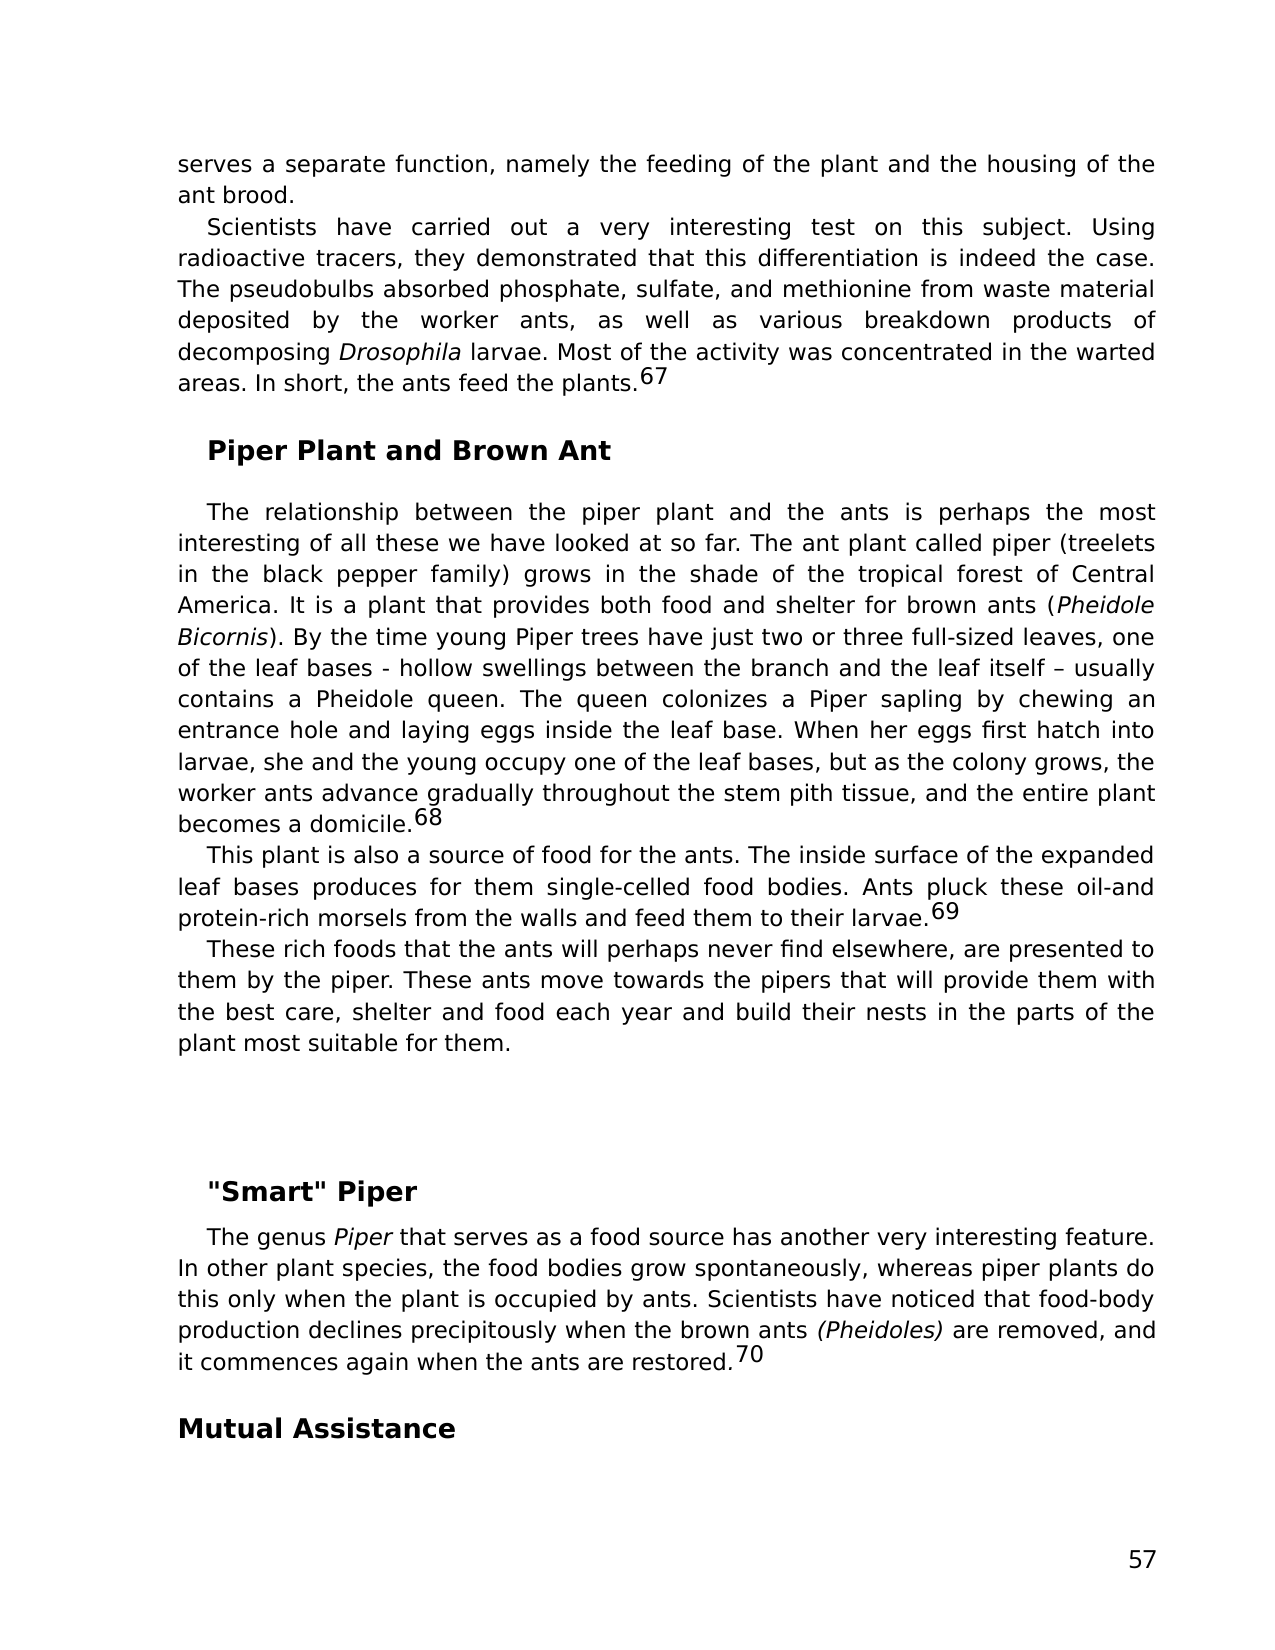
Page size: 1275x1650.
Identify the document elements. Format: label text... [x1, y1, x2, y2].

text The relationship between the piper plant and the ants is perhaps the most interesting of all these we have looked at so far. The ant plant called piper (treelets in the black pepper family) grows in the shade of the tropical forest of Central America. It is a plant that provides both food and shelter for brown ants (Pheidole Bicornis). By the time young Piper trees have just two or three full-sized leaves, one of the leaf bases - hollow swellings between the branch and the leaf itself – usually contains a Pheidole queen. The queen colonizes a Piper sapling by chewing an entrance hole and laying eggs inside the leaf base. When her eggs first hatch into larvae, she and the young occupy one of the leaf bases, but as the colony grows, the worker ants advance gradually throughout the stem pith tissue, and the entire plant becomes a domicile.68 [177, 495, 1157, 839]
text "Smart" Piper [177, 1176, 1157, 1207]
text This plant is also a source of food for the ants. The inside surface of the expanded leaf bases produces for them single-celled food bodies. Ants pluck these oil-and protein-rich morsels from the walls and feed them to their larvae.69 [177, 839, 1157, 932]
text These rich foods that the ants will perhaps never find elsewhere, are presented to them by the piper. These ants move towards the pipers that will provide them with the best care, shelter and food each year and build their nests in the parts of the plant most suitable for them. [177, 932, 1157, 1057]
text Piper Plant and Brown Ant [177, 435, 1157, 467]
text Scientists have carried out a very interesting test on this subject. Using radioactive tracers, they demonstrated that this differentiation is indeed the case. The pseudobulbs absorbed phosphate, sulfate, and methionine from waste material deposited by the worker ants, as well as various breakdown products of decomposing Drosophila larvae. Most of the activity was concentrated in the warted areas. In short, the ants feed the plants.67 [177, 210, 1157, 398]
text serves a separate function, namely the feeding of the plant and the housing of the ant brood. [177, 148, 1157, 210]
text The genus Piper that serves as a food source has another very interesting feature. In other plant species, the food bodies grow spontaneously, whereas piper plants do this only when the plant is occupied by ants. Scientists have noticed that food-body production declines precipitously when the brown ants (Pheidoles) are removed, and it commences again when the ants are restored.70 [177, 1220, 1157, 1376]
text Mutual Assistance [177, 1414, 1157, 1445]
